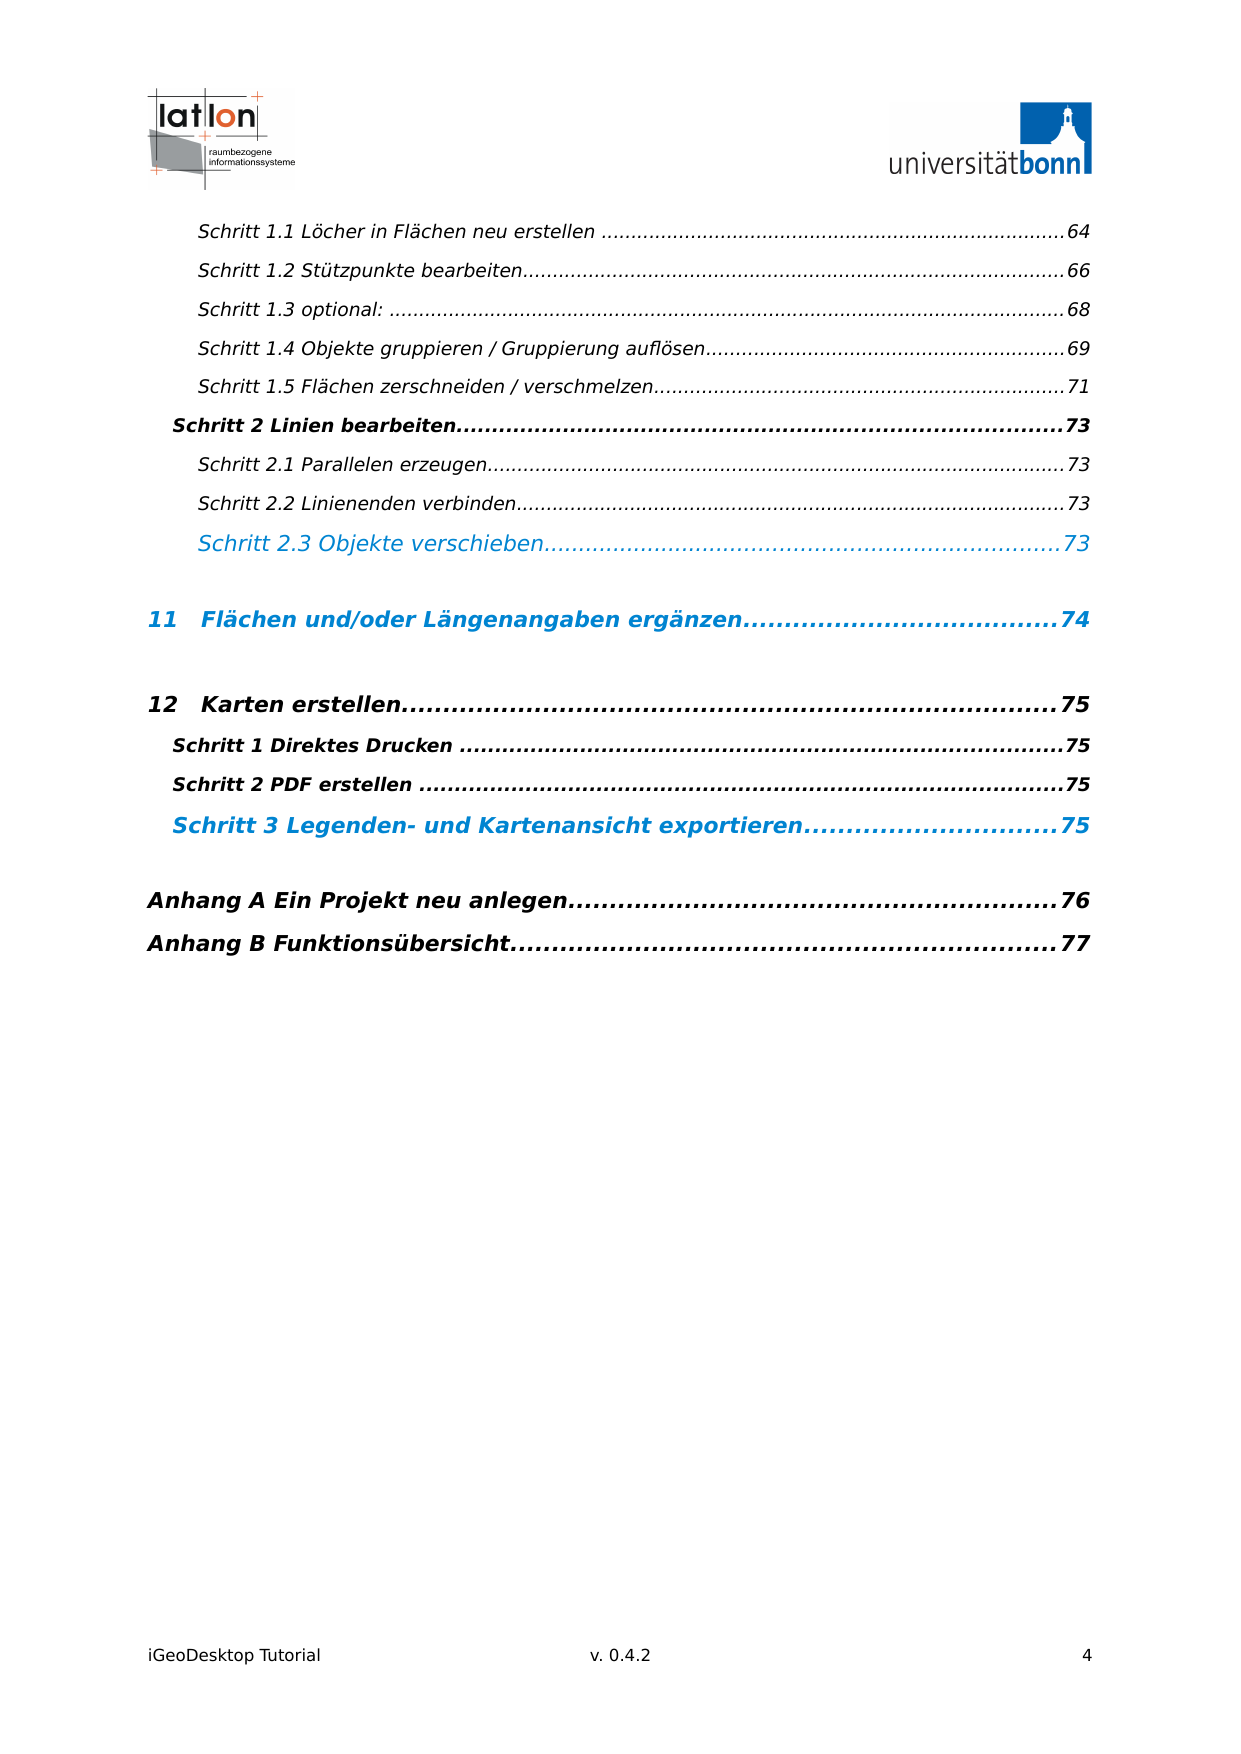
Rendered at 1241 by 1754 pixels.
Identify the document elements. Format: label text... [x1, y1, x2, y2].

text 11 Flächen und/oder Längenangaben ergänzen 74 [148, 607, 1092, 673]
text Anhang B Funktionsübersicht 77 [148, 931, 1092, 957]
picture [889, 102, 1093, 174]
text Schritt 3 Legenden- und Kartenansicht exportieren 75 [172, 813, 1092, 870]
text Schritt 2.2 Linienenden verbinden 73 [198, 493, 1092, 514]
text Schritt 1.2 Stützpunkte bearbeiten 66 [198, 260, 1092, 282]
text Schritt 1 Direktes Drucken 75 [172, 735, 1092, 757]
picture [147, 88, 295, 190]
text Schritt 2.1 Parallelen erzeugen 73 [198, 454, 1092, 476]
text Schritt 2.3 Objekte verschieben 73 [198, 531, 1092, 589]
text Anhang A Ein Projekt neu anlegen 76 [148, 888, 1092, 914]
text Schritt 2 PDF erstellen 75 [172, 774, 1092, 796]
text Schritt 1.5 Flächen zerschneiden / verschmelzen 71 [198, 376, 1092, 398]
text Schritt 1.1 Löcher in Flächen neu erstellen 64 [198, 221, 1092, 243]
text Schritt 1.4 Objekte gruppieren / Gruppierung auflösen 69 [198, 338, 1092, 359]
text Schritt 2 Linien bearbeiten 73 [172, 415, 1092, 437]
text 12 Karten erstellen 75 [148, 692, 1092, 718]
text Schritt 1.3 optional: 68 [198, 299, 1092, 321]
